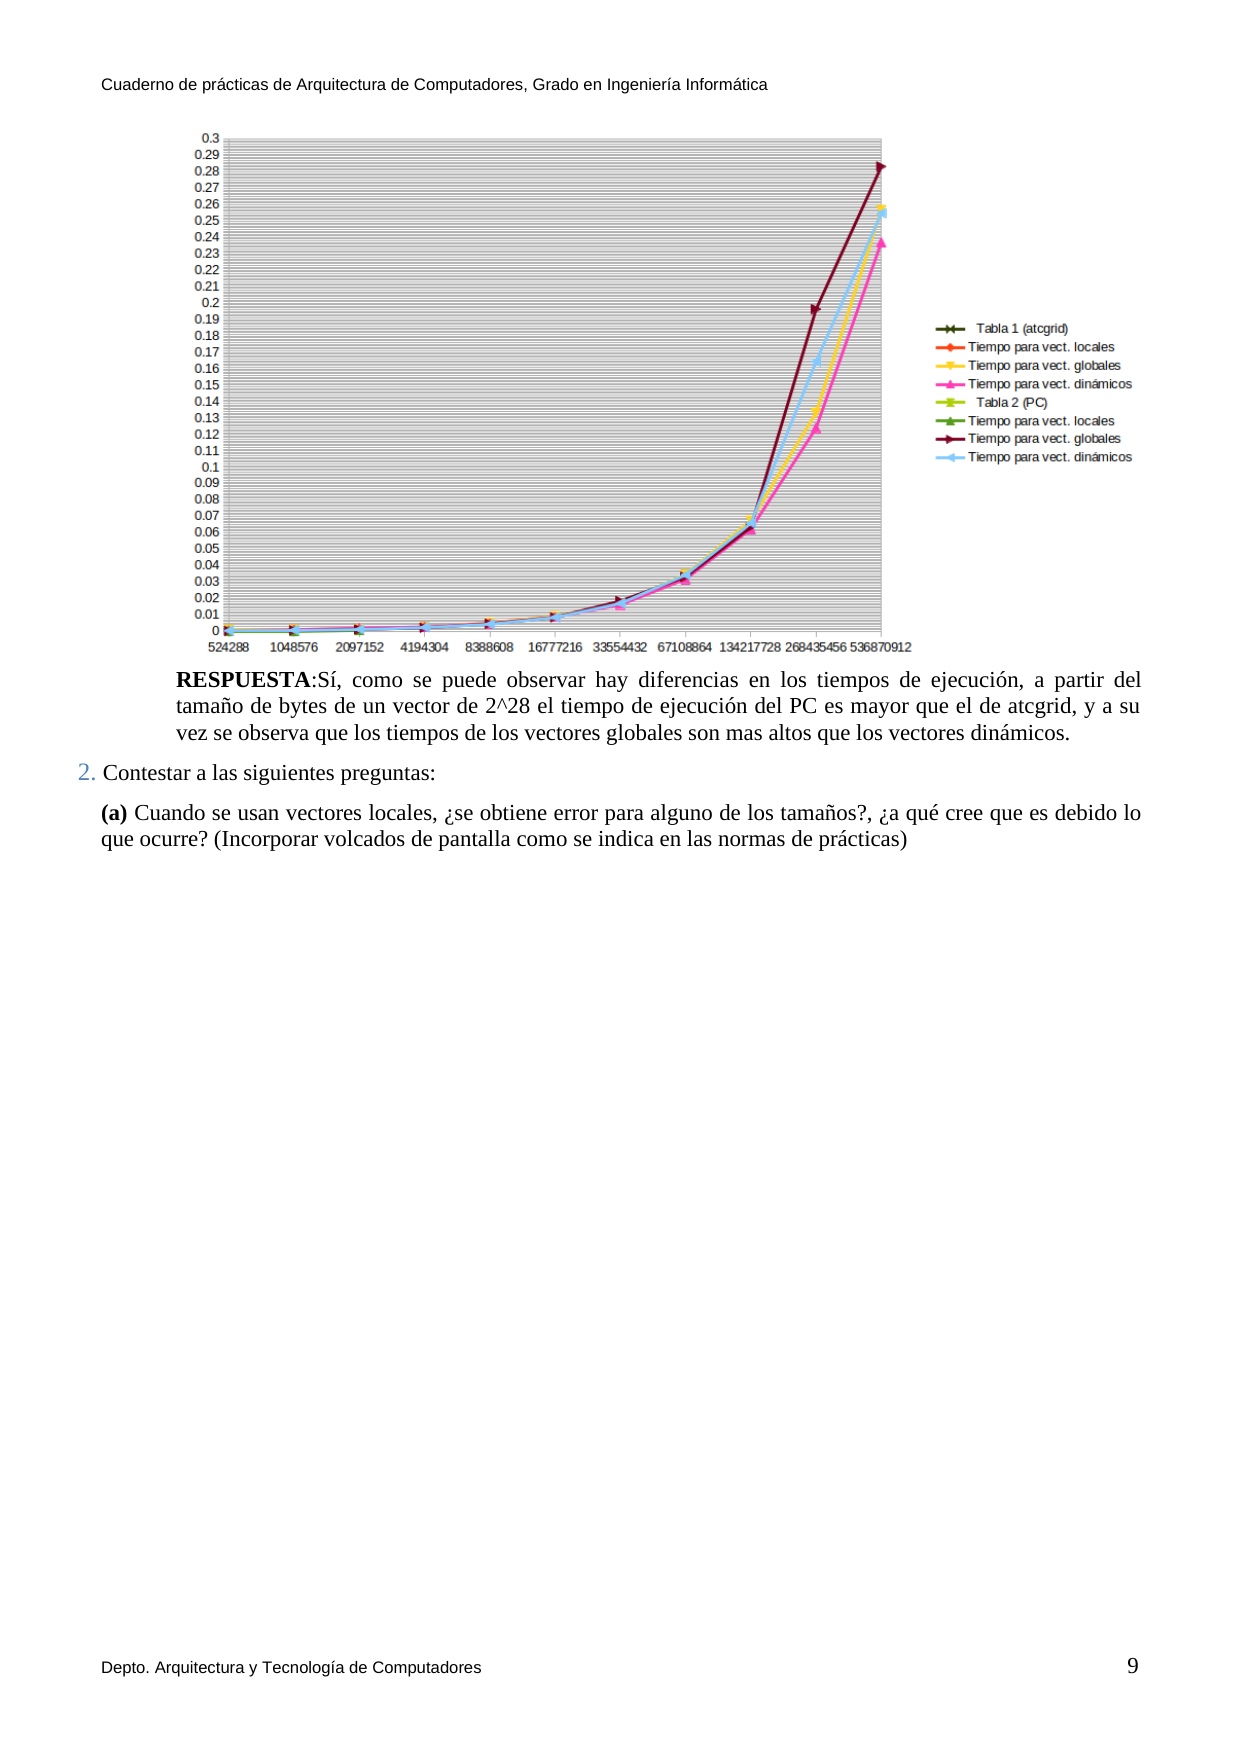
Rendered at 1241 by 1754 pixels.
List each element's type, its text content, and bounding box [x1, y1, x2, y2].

list (a) Cuando se usan vectores locales, ¿se obtiene error para alguno de los tamaños?, ¿a qué cree que es debido lo que ocurre? (Incorporar volcados de pantalla como se indica en las normas de prácticas) [101, 799, 1143, 851]
picture [175, 120, 1144, 666]
list RESPUESTA:Sí, como se puede observar hay diferencias en los tiempos de ejecución, a partir del tamaño de bytes de un vector de 2^28 el tiempo de ejecución del PC es mayor que el de atcgrid, y a su vez se observa que los tiempos de los vectores globales son mas altos que los vectores dinámicos. [176, 666, 1143, 745]
list Contestar a las siguientes preguntas: [71, 757, 1143, 786]
